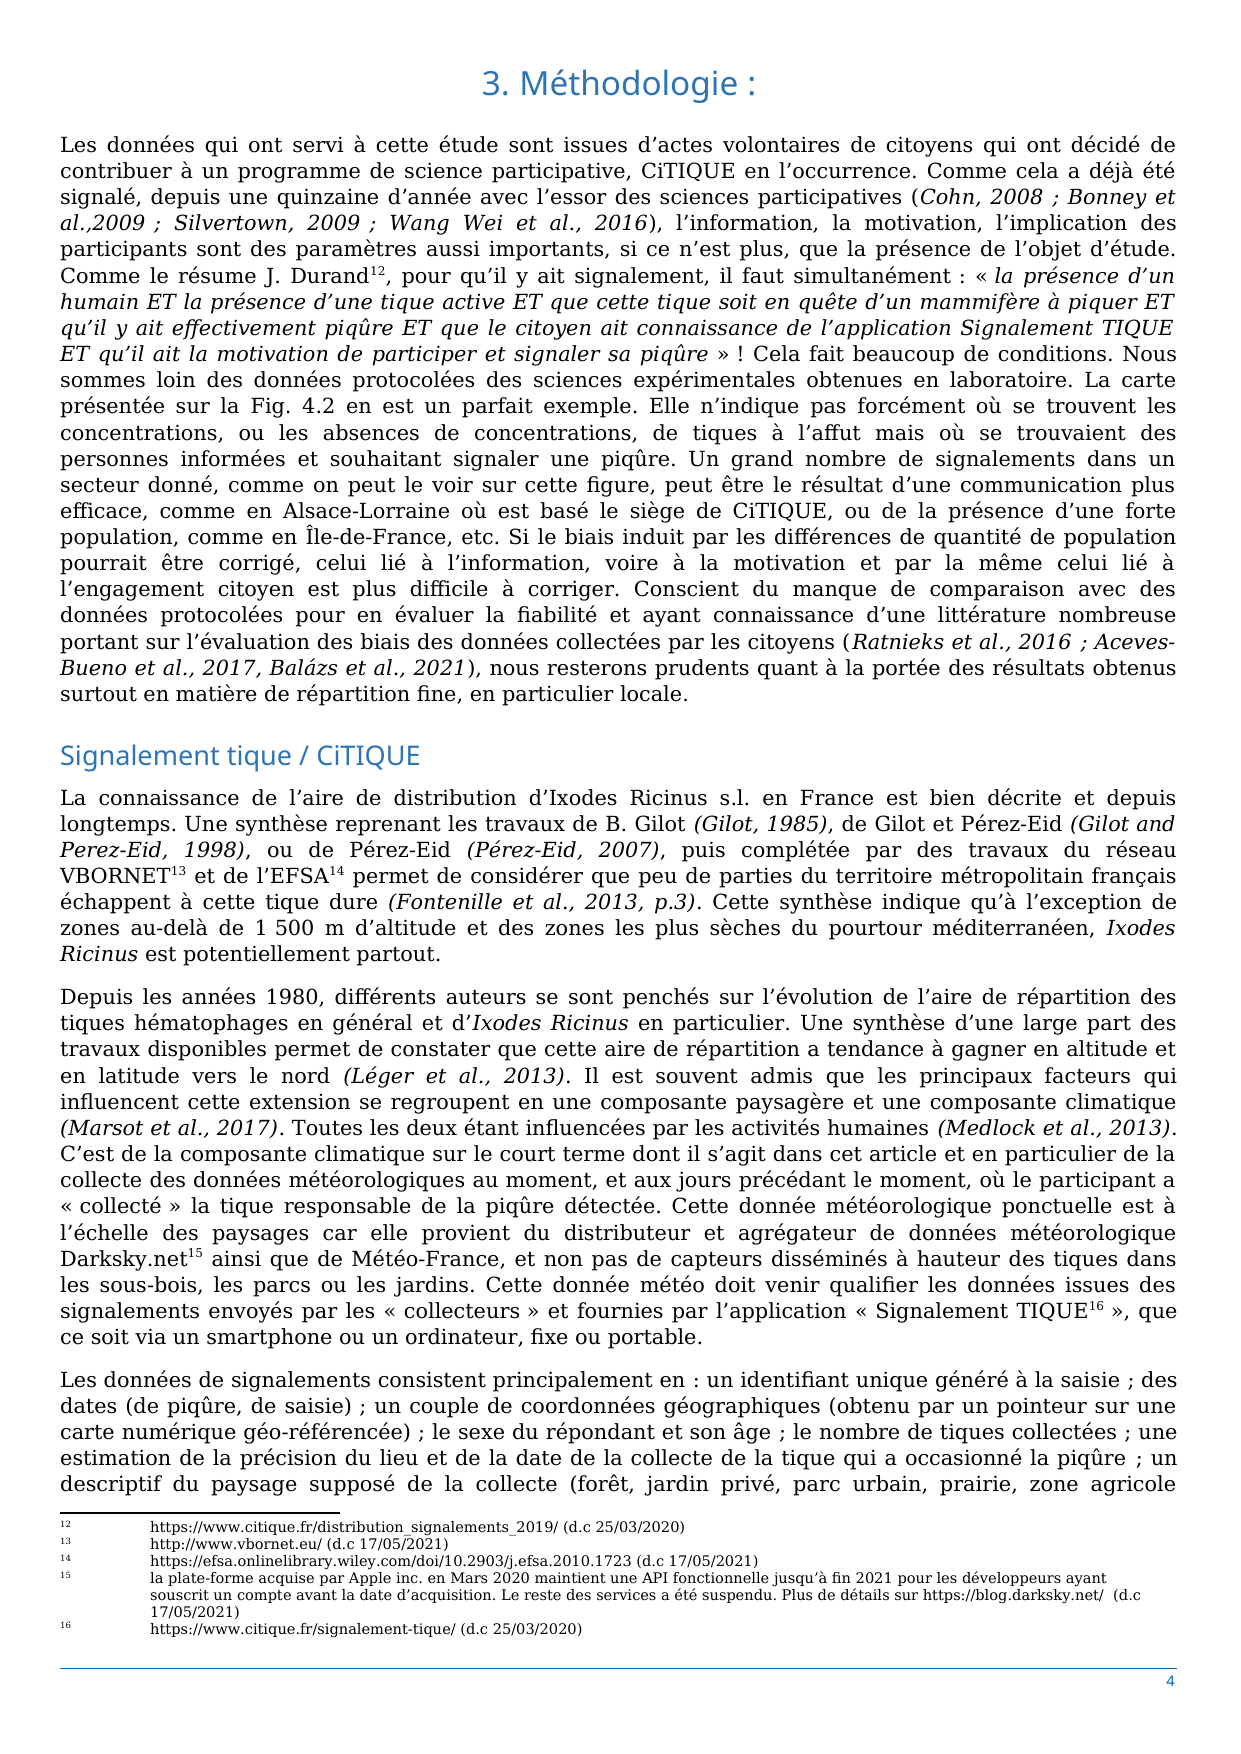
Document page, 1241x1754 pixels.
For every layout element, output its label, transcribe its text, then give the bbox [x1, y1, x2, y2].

subtitle Signalement tique / CiTIQUE [60, 737, 1177, 774]
text Les données de signalements consistent principalement en : un identifiant unique généré à la saisie ; des dates (de piqûre, de saisie) ; un couple de coordonnées géographiques (obtenu par un pointeur sur une carte numérique géo-référencée) ; le sexe du répondant et son âge ; le nombre de tiques collectées ; une estimation de la précision du lieu et de la date de la collecte de la tique qui a occasionné la piqûre ; un descriptif du paysage supposé de la collecte (forêt, jardin privé, parc urbain, prairie, zone agricole [60, 1368, 1177, 1497]
text http://www.vbornet.eu/ (d.c 17/05/2021) [60, 1536, 1177, 1553]
text https://www.citique.fr/signalement-tique/ (d.c 25/03/2020) [60, 1621, 1177, 1638]
subtitle Méthodologie : [60, 60, 1177, 105]
text La connaissance de l’aire de distribution d’Ixodes Ricinus s.l. en France est bien décrite et depuis longtemps. Une synthèse reprenant les travaux de B. Gilot (Gilot, 1985), de Gilot et Pérez-Eid (Gilot and Perez-Eid, 1998), ou de Pérez-Eid (Pérez-Eid, 2007), puis complétée par des travaux du réseau VBORNET et de l’EFSA permet de considérer que peu de parties du territoire métropolitain français échappent à cette tique dure (Fontenille et al., 2013, p.3). Cette synthèse indique qu’à l’exception de zones au-delà de 1 500 m d’altitude et des zones les plus sèches du pourtour méditerranéen, Ixodes Ricinus est potentiellement partout. [60, 786, 1177, 967]
text Les données qui ont servi à cette étude sont issues d’actes volontaires de citoyens qui ont décidé de contribuer à un programme de science participative, CiTIQUE en l’occurrence. Comme cela a déjà été signalé, depuis une quinzaine d’année avec l’essor des sciences participatives (Cohn, 2008 ; Bonney et al.,2009 ; Silvertown, 2009 ; Wang Wei et al., 2016), l’information, la motivation, l’implication des participants sont des paramètres aussi importants, si ce n’est plus, que la présence de l’objet d’étude. Comme le résume J. Durand, pour qu’il y ait signalement, il faut simultanément : « la présence d’un humain ET la présence d’une tique active ET que cette tique soit en quête d’un mammifère à piquer ET qu’il y ait effectivement piqûre ET que le citoyen ait connaissance de l’application Signalement TIQUE ET qu’il ait la motivation de participer et signaler sa piqûre » ! Cela fait beaucoup de conditions. Nous sommes loin des données protocolées des sciences expérimentales obtenues en laboratoire. La carte présentée sur la Fig. 4.2 en est un parfait exemple. Elle n’indique pas forcément où se trouvent les concentrations, ou les absences de concentrations, de tiques à l’affut mais où se trouvaient des personnes informées et souhaitant signaler une piqûre. Un grand nombre de signalements dans un secteur donné, comme on peut le voir sur cette figure, peut être le résultat d’une communication plus efficace, comme en Alsace-Lorraine où est basé le siège de CiTIQUE, ou de la présence d’une forte population, comme en Île-de-France, etc. Si le biais induit par les différences de quantité de population pourrait être corrigé, celui lié à l’information, voire à la motivation et par la même celui lié à l’engagement citoyen est plus difficile à corriger. Conscient du manque de comparaison avec des données protocolées pour en évaluer la fiabilité et ayant connaissance d’une littérature nombreuse portant sur l’évaluation des biais des données collectées par les citoyens (Ratnieks et al., 2016 ; Aceves‐Bueno et al., 2017, Balázs et al., 2021), nous resterons prudents quant à la portée des résultats obtenus surtout en matière de répartition fine, en particulier locale. [60, 133, 1177, 706]
text https://www.citique.fr/distribution_signalements_2019/ (d.c 25/03/2020) [60, 1519, 1177, 1536]
text https://efsa.onlinelibrary.wiley.com/doi/10.2903/j.efsa.2010.1723 (d.c 17/05/2021) [60, 1553, 1177, 1570]
text la plate-forme acquise par Apple inc. en Mars 2020 maintient une API fonctionnelle jusqu’à fin 2021 pour les développeurs ayant souscrit un compte avant la date d’acquisition. Le reste des services a été suspendu. Plus de détails sur https://blog.darksky.net/ (d.c 17/05/2021) [60, 1570, 1177, 1621]
text Depuis les années 1980, différents auteurs se sont penchés sur l’évolution de l’aire de répartition des tiques hématophages en général et d’Ixodes Ricinus en particulier. Une synthèse d’une large part des travaux disponibles permet de constater que cette aire de répartition a tendance à gagner en altitude et en latitude vers le nord (Léger et al., 2013). Il est souvent admis que les principaux facteurs qui influencent cette extension se regroupent en une composante paysagère et une composante climatique (Marsot et al., 2017). Toutes les deux étant influencées par les activités humaines (Medlock et al., 2013). C’est de la composante climatique sur le court terme dont il s’agit dans cet article et en particulier de la collecte des données météorologiques au moment, et aux jours précédant le moment, où le participant a « collecté » la tique responsable de la piqûre détectée. Cette donnée météorologique ponctuelle est à l’échelle des paysages car elle provient du distributeur et agrégateur de données météorologique Darksky.net ainsi que de Météo-France, et non pas de capteurs disséminés à hauteur des tiques dans les sous-bois, les parcs ou les jardins. Cette donnée météo doit venir qualifier les données issues des signalements envoyés par les « collecteurs » et fournies par l’application « Signalement TIQUE », que ce soit via un smartphone ou un ordinateur, fixe ou portable. [60, 985, 1177, 1349]
